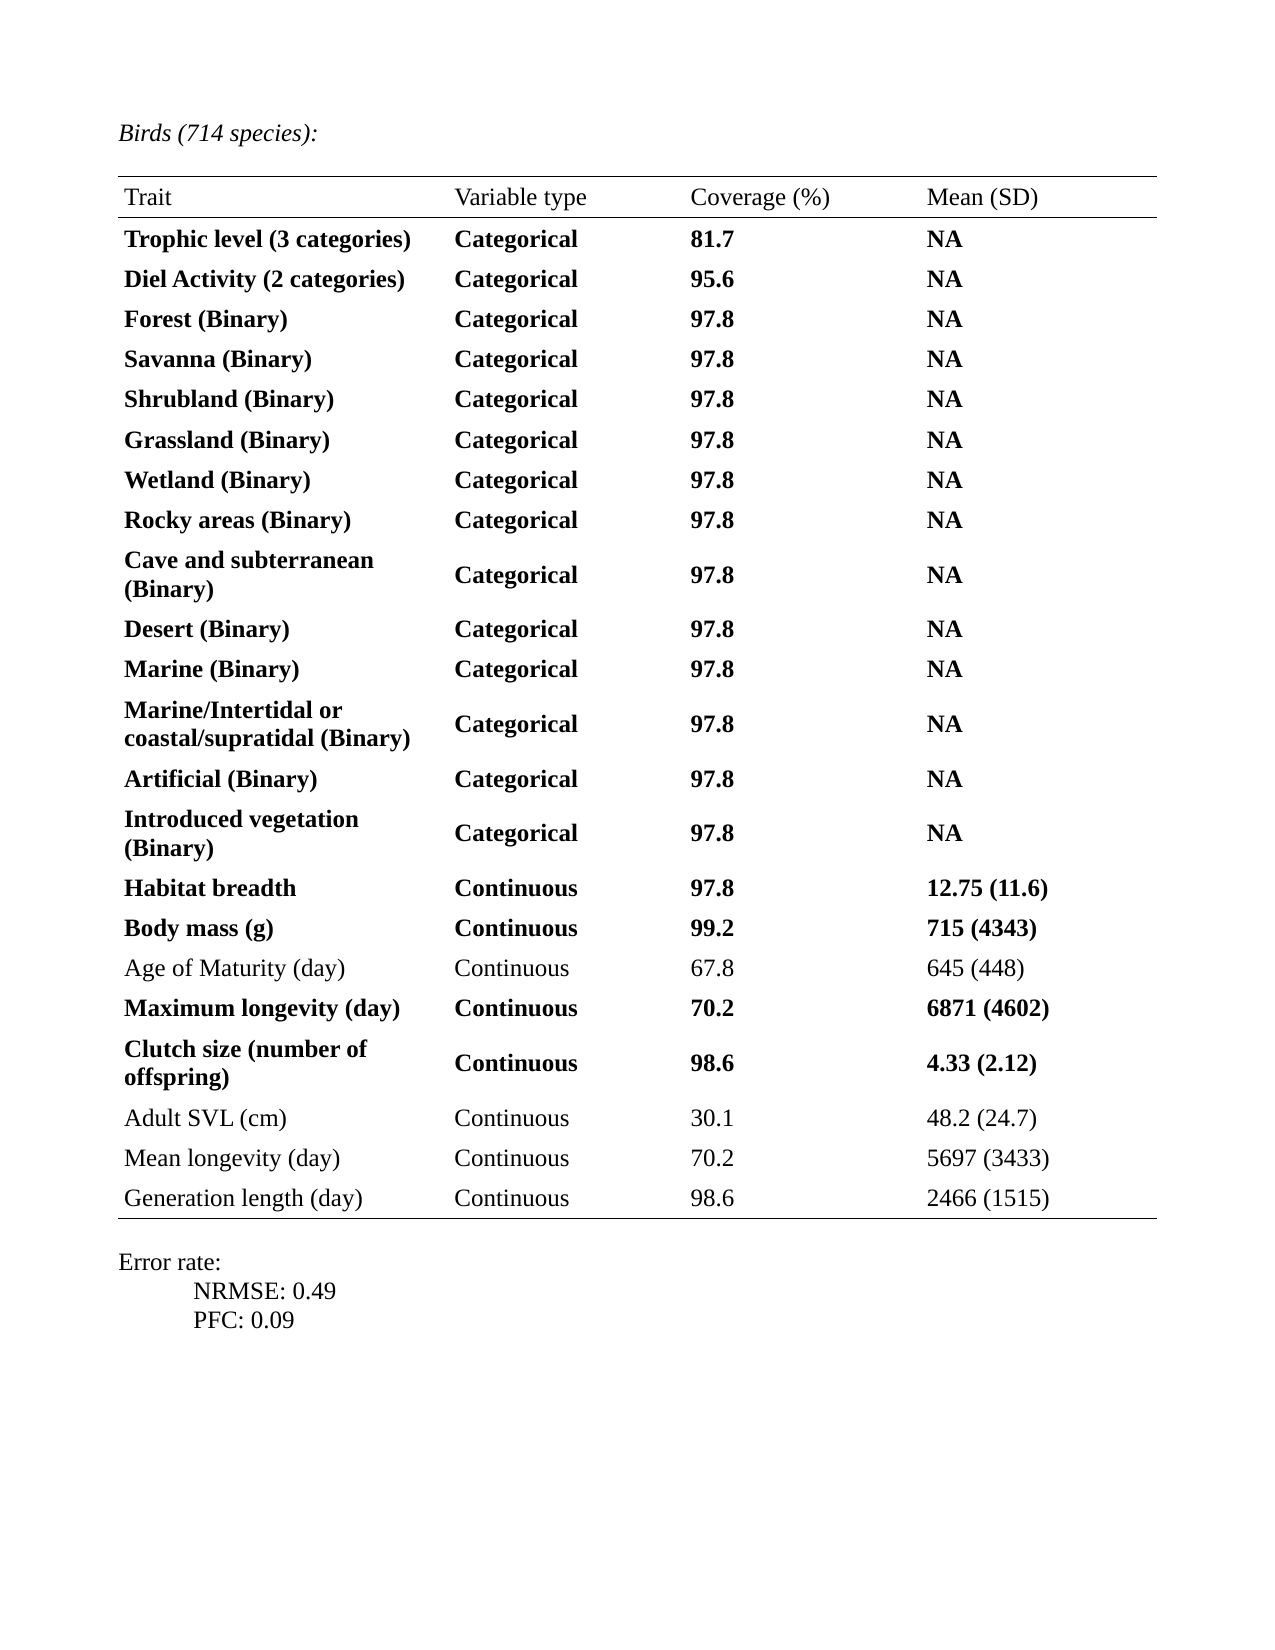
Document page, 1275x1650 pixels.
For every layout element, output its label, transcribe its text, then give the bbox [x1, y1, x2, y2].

table_header Mean (SD) [921, 177, 1157, 217]
table_cell 97.8 [685, 419, 921, 459]
table_cell 97.8 [685, 758, 921, 798]
table_cell NA [921, 758, 1157, 798]
text Birds (714 species): [118, 118, 1157, 147]
table_cell Categorical [449, 298, 685, 338]
text PFC: 0.09 [118, 1305, 1157, 1333]
table_cell Forest (Binary) [118, 298, 448, 338]
table_cell Continuous [449, 988, 685, 1028]
table_cell 97.8 [685, 459, 921, 499]
table_cell Generation length (day) [118, 1177, 448, 1217]
table_cell 97.8 [685, 339, 921, 379]
table_cell 98.6 [685, 1177, 921, 1217]
table_cell NA [921, 798, 1157, 867]
table_cell Categorical [449, 339, 685, 379]
table_cell Diel Activity (2 categories) [118, 258, 448, 298]
table_cell 97.8 [685, 609, 921, 649]
table_cell 97.8 [685, 649, 921, 689]
table_cell Categorical [449, 540, 685, 608]
table_cell Categorical [449, 499, 685, 539]
table_cell NA [921, 540, 1157, 608]
table_cell Categorical [449, 459, 685, 499]
table_cell Age of Maturity (day) [118, 948, 448, 988]
table_cell 81.7 [685, 218, 921, 258]
table_cell 97.8 [685, 798, 921, 867]
table_cell 48.2 (24.7) [921, 1097, 1157, 1137]
table_cell Categorical [449, 379, 685, 419]
table_cell 97.8 [685, 298, 921, 338]
table_cell Body mass (g) [118, 907, 448, 947]
table_cell 99.2 [685, 907, 921, 947]
table_cell 70.2 [685, 1137, 921, 1177]
table_cell NA [921, 649, 1157, 689]
table_cell Continuous [449, 867, 685, 907]
table_cell NA [921, 379, 1157, 419]
table_cell Continuous [449, 1137, 685, 1177]
table_cell Categorical [449, 758, 685, 798]
table_cell Clutch size (number of offspring) [118, 1028, 448, 1097]
table_cell Categorical [449, 649, 685, 689]
table_cell Maximum longevity (day) [118, 988, 448, 1028]
table_cell Categorical [449, 798, 685, 867]
table_cell NA [921, 339, 1157, 379]
table_cell Savanna (Binary) [118, 339, 448, 379]
table_cell 6871 (4602) [921, 988, 1157, 1028]
table_cell Wetland (Binary) [118, 459, 448, 499]
table_cell Continuous [449, 907, 685, 947]
table_cell Marine (Binary) [118, 649, 448, 689]
table_cell Continuous [449, 1097, 685, 1137]
table_cell 30.1 [685, 1097, 921, 1137]
table_cell NA [921, 609, 1157, 649]
table_cell Rocky areas (Binary) [118, 499, 448, 539]
table_cell Continuous [449, 1028, 685, 1097]
table_cell Adult SVL (cm) [118, 1097, 448, 1137]
table_cell Artificial (Binary) [118, 758, 448, 798]
table_cell 97.8 [685, 499, 921, 539]
text NRMSE: 0.49 [118, 1276, 1157, 1305]
table_cell NA [921, 258, 1157, 298]
table_cell Cave and subterranean (Binary) [118, 540, 448, 608]
table_cell 715 (4343) [921, 907, 1157, 947]
table_cell 2466 (1515) [921, 1177, 1157, 1217]
table_cell Grassland (Binary) [118, 419, 448, 459]
table_cell Continuous [449, 948, 685, 988]
table_cell 5697 (3433) [921, 1137, 1157, 1177]
table_header Trait [118, 177, 448, 217]
table_cell Categorical [449, 419, 685, 459]
text Error rate: [118, 1247, 1157, 1276]
table_cell 67.8 [685, 948, 921, 988]
table_cell Categorical [449, 218, 685, 258]
table_cell 12.75 (11.6) [921, 867, 1157, 907]
table_cell NA [921, 419, 1157, 459]
table_header Coverage (%) [685, 177, 921, 217]
table_cell Shrubland (Binary) [118, 379, 448, 419]
table_cell 97.8 [685, 867, 921, 907]
table_cell Desert (Binary) [118, 609, 448, 649]
table_cell Categorical [449, 609, 685, 649]
table_cell NA [921, 298, 1157, 338]
table_cell 97.8 [685, 379, 921, 419]
table_cell NA [921, 689, 1157, 758]
table_cell Categorical [449, 258, 685, 298]
table_cell Marine/Intertidal or coastal/supratidal (Binary) [118, 689, 448, 758]
table_cell NA [921, 499, 1157, 539]
table_cell 97.8 [685, 540, 921, 608]
table_cell Introduced vegetation (Binary) [118, 798, 448, 867]
table_cell 645 (448) [921, 948, 1157, 988]
table_cell 97.8 [685, 689, 921, 758]
table_cell Trophic level (3 categories) [118, 218, 448, 258]
table_cell Continuous [449, 1177, 685, 1217]
table_cell Mean longevity (day) [118, 1137, 448, 1177]
table_cell 4.33 (2.12) [921, 1028, 1157, 1097]
table_cell 95.6 [685, 258, 921, 298]
table_cell 70.2 [685, 988, 921, 1028]
table_cell NA [921, 218, 1157, 258]
table_cell Categorical [449, 689, 685, 758]
table_cell NA [921, 459, 1157, 499]
table_cell Habitat breadth [118, 867, 448, 907]
table_cell 98.6 [685, 1028, 921, 1097]
table_header Variable type [449, 177, 685, 217]
